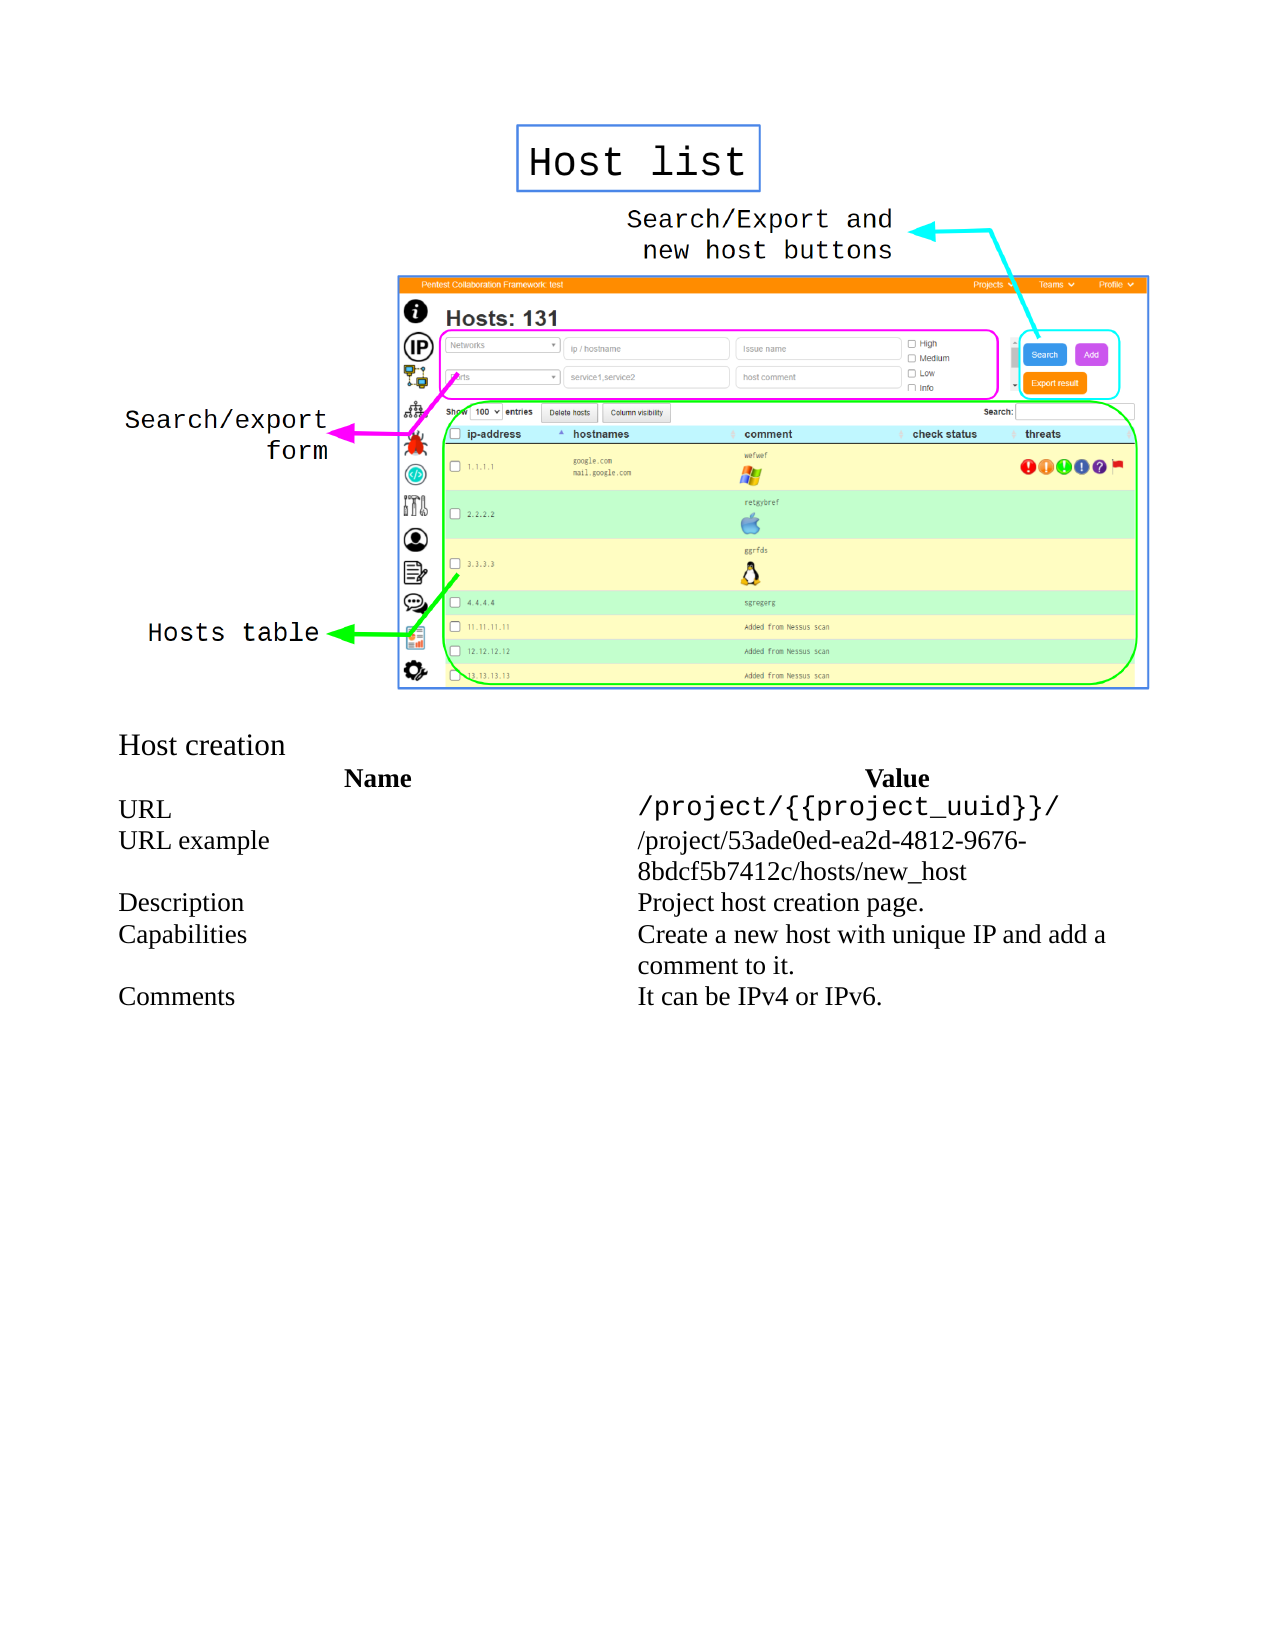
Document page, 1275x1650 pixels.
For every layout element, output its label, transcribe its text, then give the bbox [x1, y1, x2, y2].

text Host creation [118, 695, 1157, 762]
table_cell Capabilities [118, 918, 637, 980]
table_cell /project/{{project_uuid}}/ [638, 793, 1157, 824]
table_cell It can be IPv4 or IPv6. [638, 980, 1157, 1011]
table_header Name [118, 762, 637, 793]
table_cell Create a new host with unique IP and add a comment to it. [638, 918, 1157, 980]
table_cell Comments [118, 980, 637, 1011]
table_cell URL example [118, 824, 637, 887]
table_cell URL [118, 793, 637, 824]
table_cell Project host creation page. [638, 887, 1157, 918]
table_cell Description [118, 887, 637, 918]
table_header Value [638, 762, 1157, 793]
picture [118, 118, 1157, 695]
table_cell /project/53ade0ed-ea2d-4812-9676-8bdcf5b7412c/hosts/new_host [638, 824, 1157, 887]
